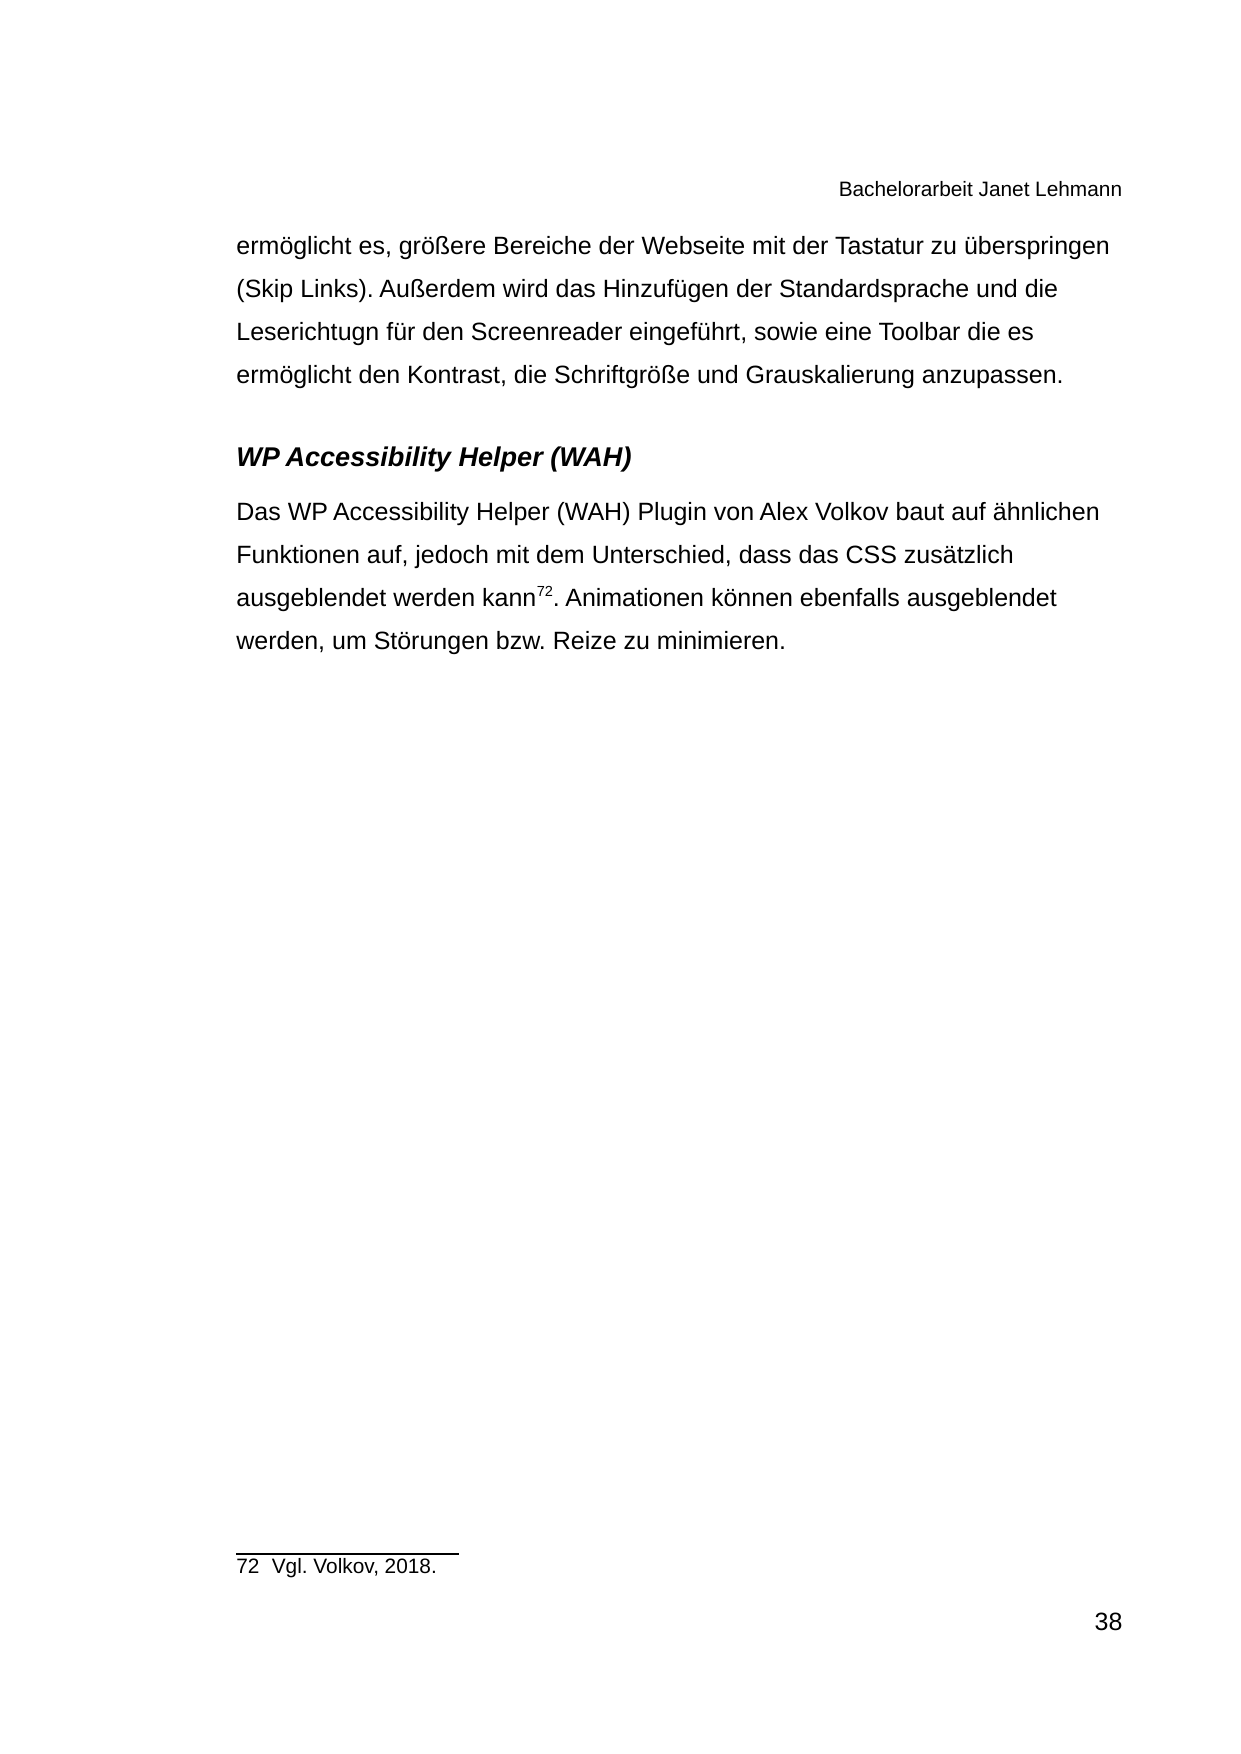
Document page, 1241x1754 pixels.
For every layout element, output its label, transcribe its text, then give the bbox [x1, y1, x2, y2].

text Vgl. Volkov, 2018. [236, 1554, 1122, 1578]
text Das WP Accessibility Helper (WAH) Plugin von Alex Volkov baut auf ähnlichen Funktionen auf, jedoch mit dem Unterschied, dass das CSS zusätzlich ausgeblendet werden kann. Animationen können ebenfalls ausgeblendet werden, um Störungen bzw. Reize zu minimieren. [236, 497, 1122, 655]
text ermöglicht es, größere Bereiche der Webseite mit der Tastatur zu überspringen (Skip Links). Außerdem wird das Hinzufügen der Standardsprache und die Leserichtugn für den Screenreader eingeführt, sowie eine Toolbar die es ermöglicht den Kontrast, die Schriftgröße und Grauskalierung anzupassen. [236, 231, 1122, 389]
subtitle WP Accessibility Helper (WAH) [236, 441, 1122, 472]
